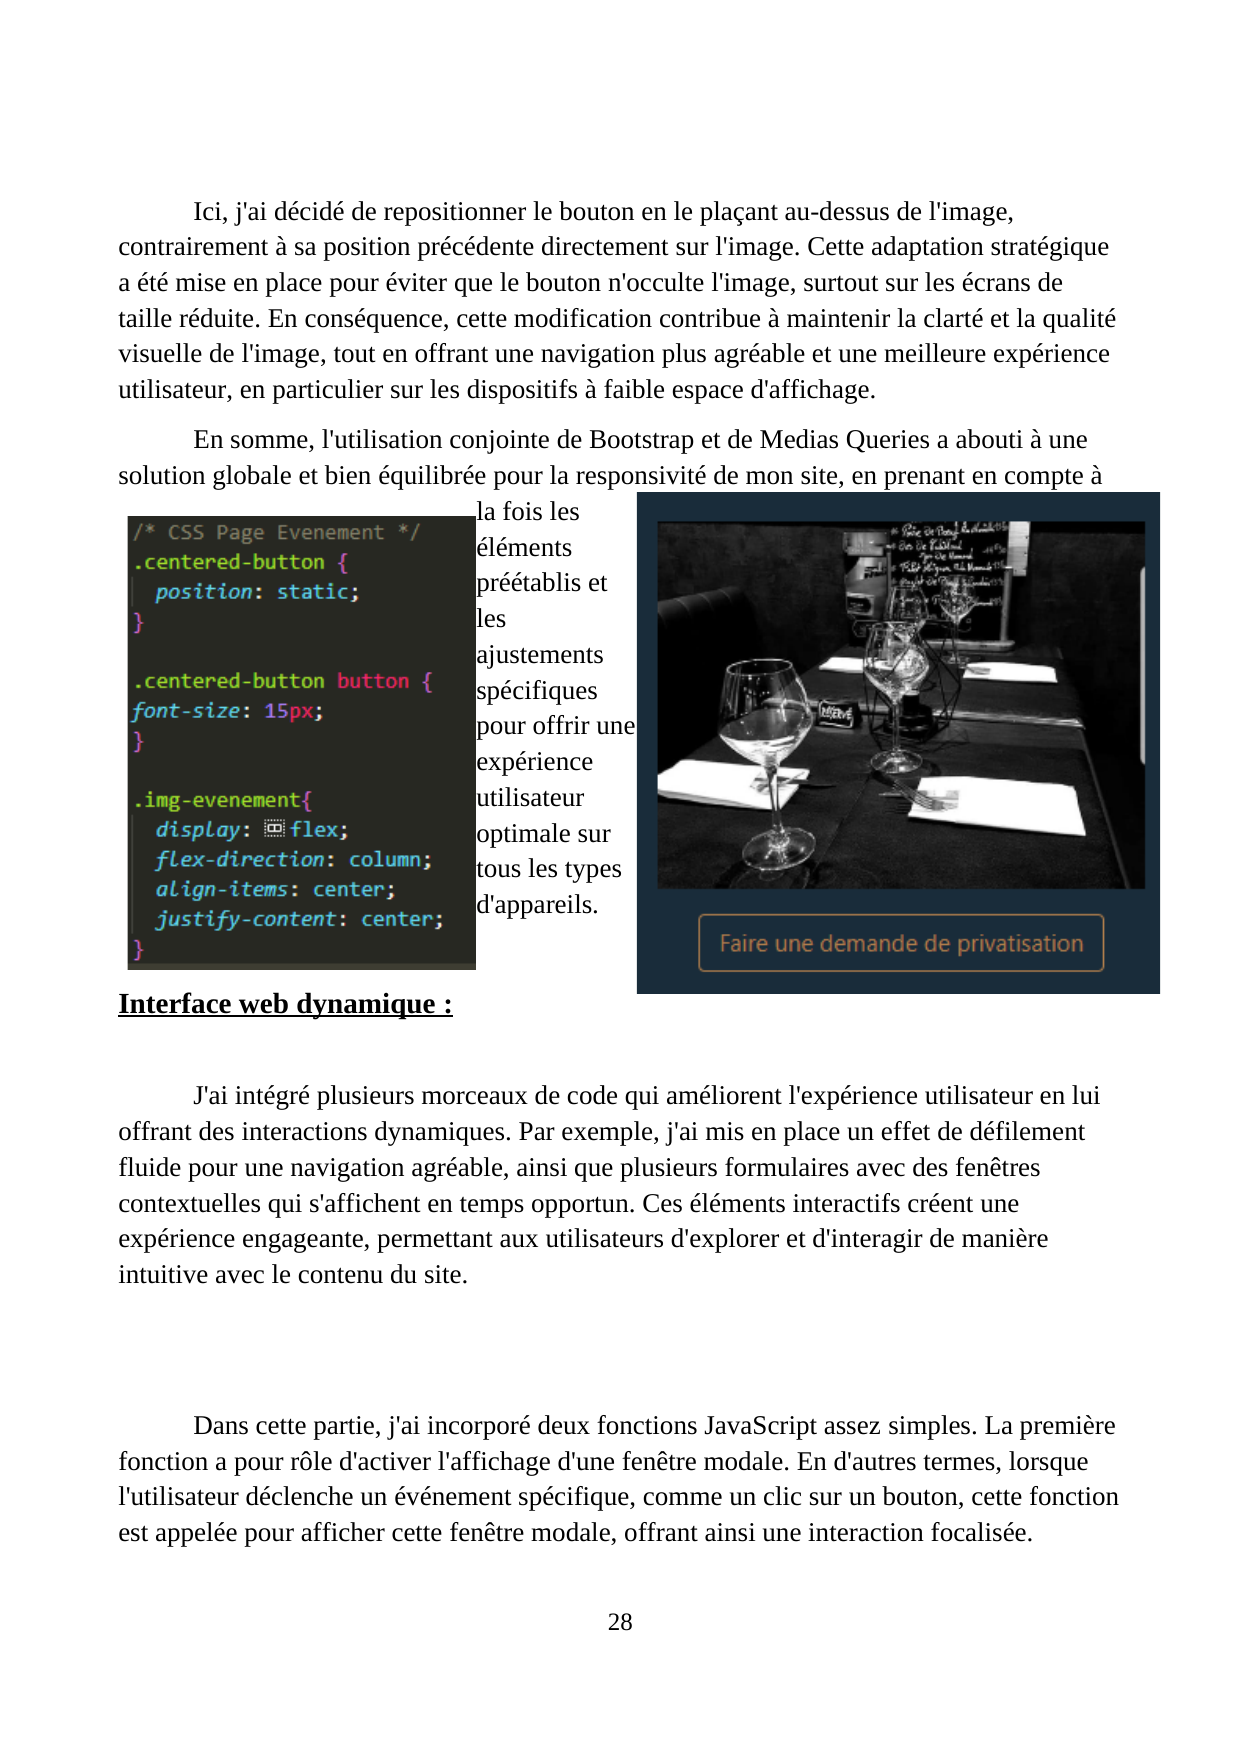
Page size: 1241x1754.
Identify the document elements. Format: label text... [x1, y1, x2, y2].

text J'ai intégré plusieurs morceaux de code qui améliorent l'expérience utilisateur en lui offrant des interactions dynamiques. Par exemple, j'ai mis en place un effet de défilement fluide pour une navigation agréable, ainsi que plusieurs formulaires avec des fenêtres contextuelles qui s'affichent en temps opportun. Ces éléments interactifs créent une expérience engageante, permettant aux utilisateurs d'explorer et d'interagir de manière intuitive avec le contenu du site. [118, 1079, 1122, 1289]
text Ici, j'ai décidé de repositionner le bouton en le plaçant au-dessus de l'image, contrairement à sa position précédente directement sur l'image. Cette adaptation stratégique a été mise en place pour éviter que le bouton n'occulte l'image, surtout sur les écrans de taille réduite. En conséquence, cette modification contribue à maintenir la clarté et la qualité visuelle de l'image, tout en offrant une navigation plus agréable et une meilleure expérience utilisateur, en particulier sur les dispositifs à faible espace d'affichage. [118, 195, 1122, 404]
picture [127, 516, 476, 970]
text Dans cette partie, j'ai incorporé deux fonctions JavaScript assez simples. La première fonction a pour rôle d'activer l'affichage d'une fenêtre modale. En d'autres termes, lorsque l'utilisateur déclenche un événement spécifique, comme un clic sur un bouton, cette fonction est appelée pour afficher cette fenêtre modale, offrant ainsi une interaction focalisée. [118, 1409, 1122, 1547]
text Interface web dynamique : [118, 986, 1122, 1019]
text En somme, l'utilisation conjointe de Bootstrap et de Medias Queries a abouti à une solution globale et bien équilibrée pour la responsivité de mon site, en prenant en compte à la fois les éléments préétablis et les ajustements spécifiques pour offrir une expérience utilisateur optimale sur tous les types d'appareils. [118, 424, 1122, 919]
picture [636, 492, 1161, 994]
